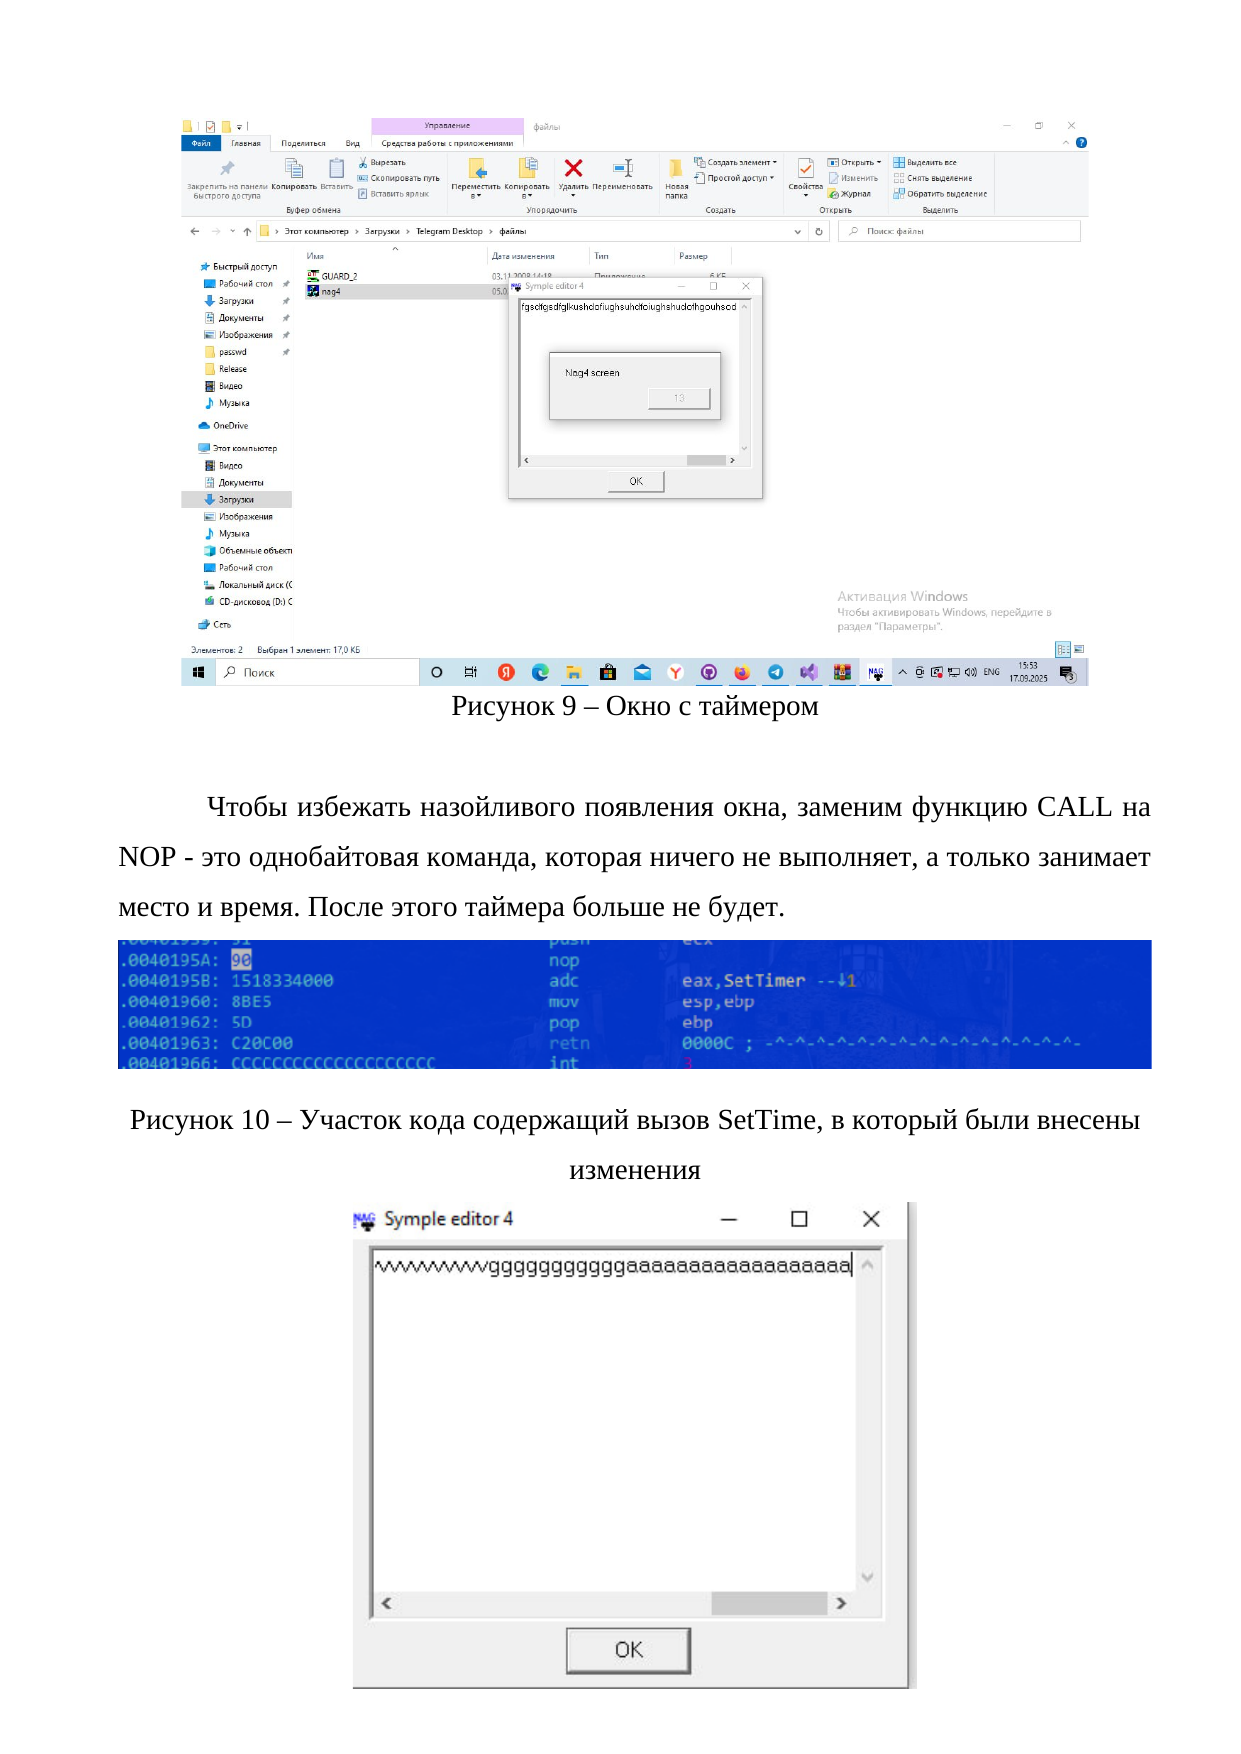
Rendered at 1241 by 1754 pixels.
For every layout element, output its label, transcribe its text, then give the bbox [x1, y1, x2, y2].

text Чтобы избежать назойливого появления окна, заменим функцию CALL на NOP - это однобайтовая команда, которая ничего не выполняет, а только занимает место и время. После этого таймера больше не будет. [118, 789, 1152, 923]
picture [352, 1202, 917, 1689]
picture [118, 940, 1152, 1069]
text Рисунок 10 – Участок кода содержащий вызов SetTime, в который были внесены изменения [118, 1069, 1152, 1186]
text Рисунок 9 – Окно с таймером [118, 219, 1152, 722]
picture [181, 118, 1089, 686]
